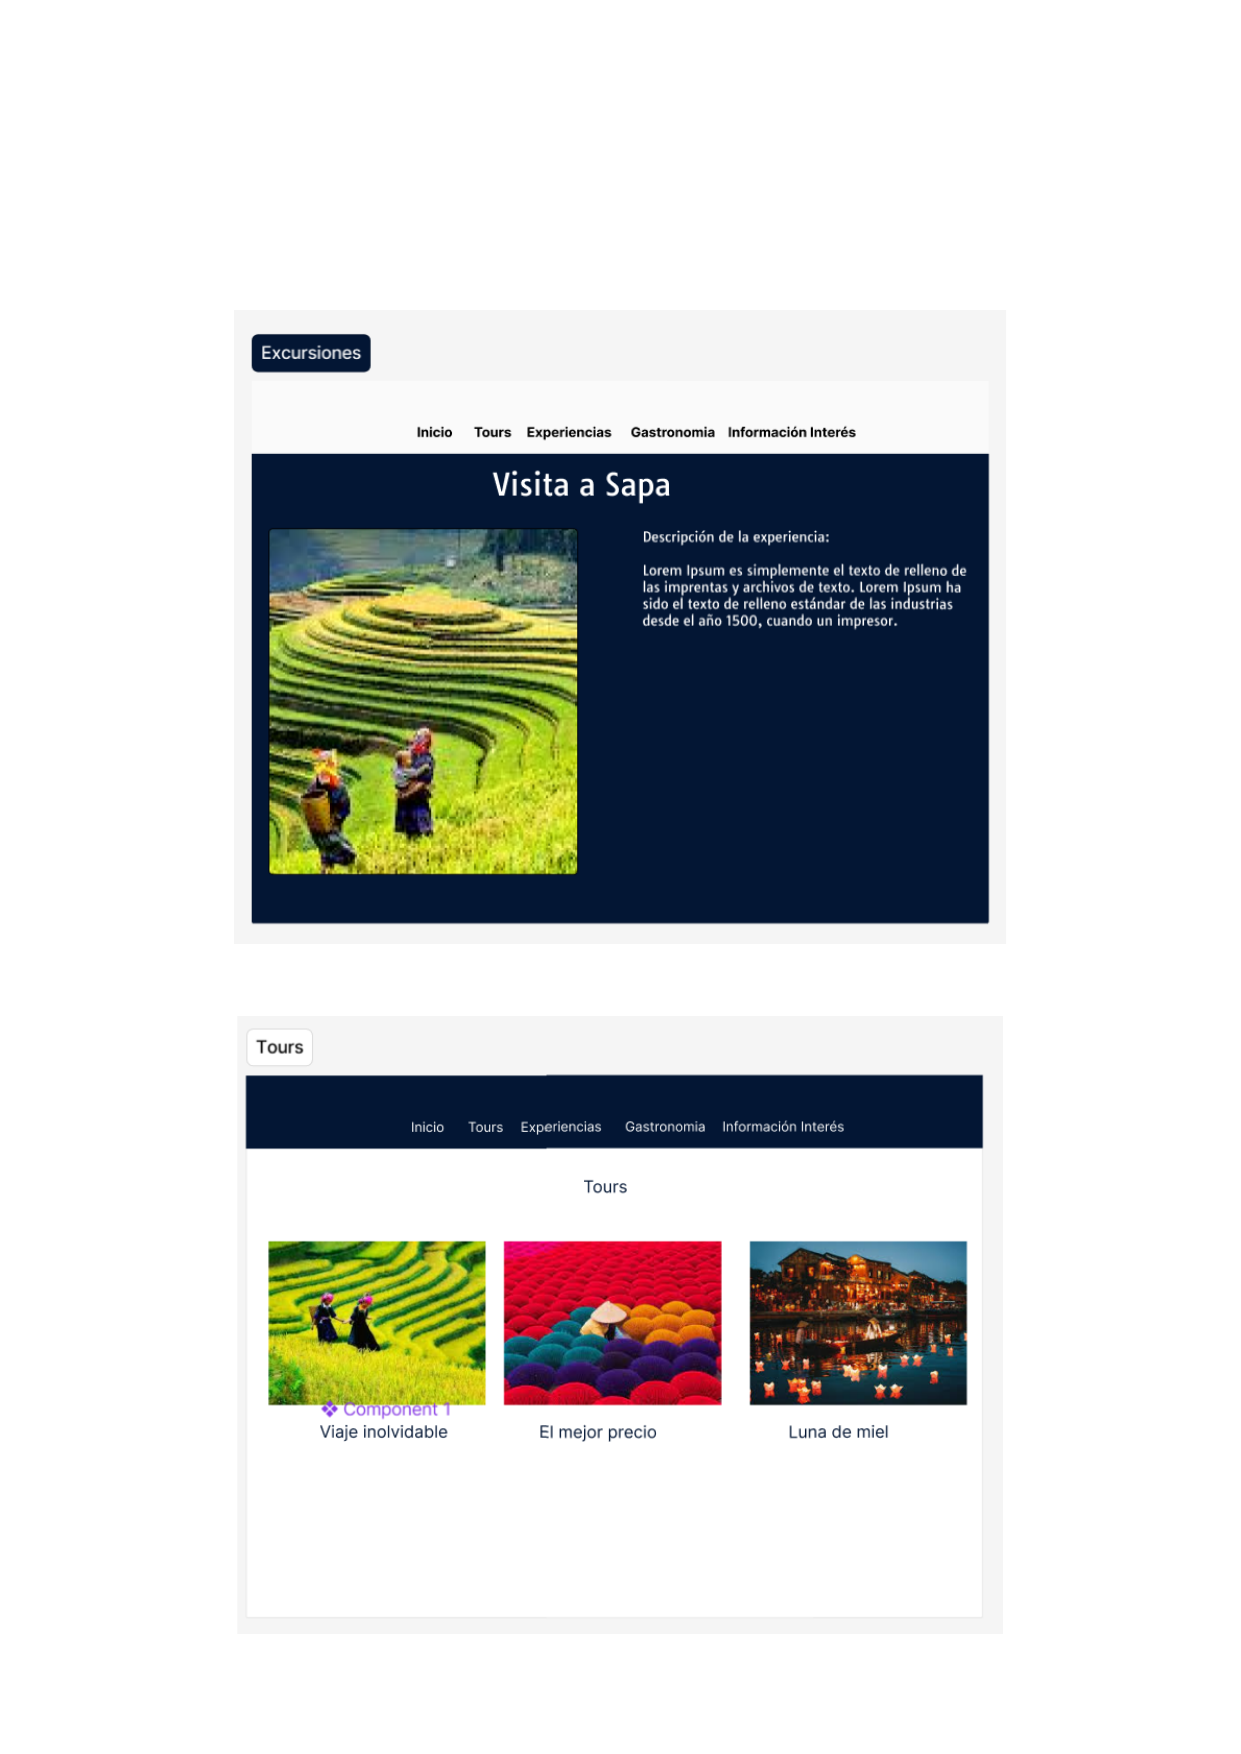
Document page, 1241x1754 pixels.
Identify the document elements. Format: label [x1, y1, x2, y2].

picture [237, 1016, 1003, 1634]
picture [234, 310, 1007, 944]
